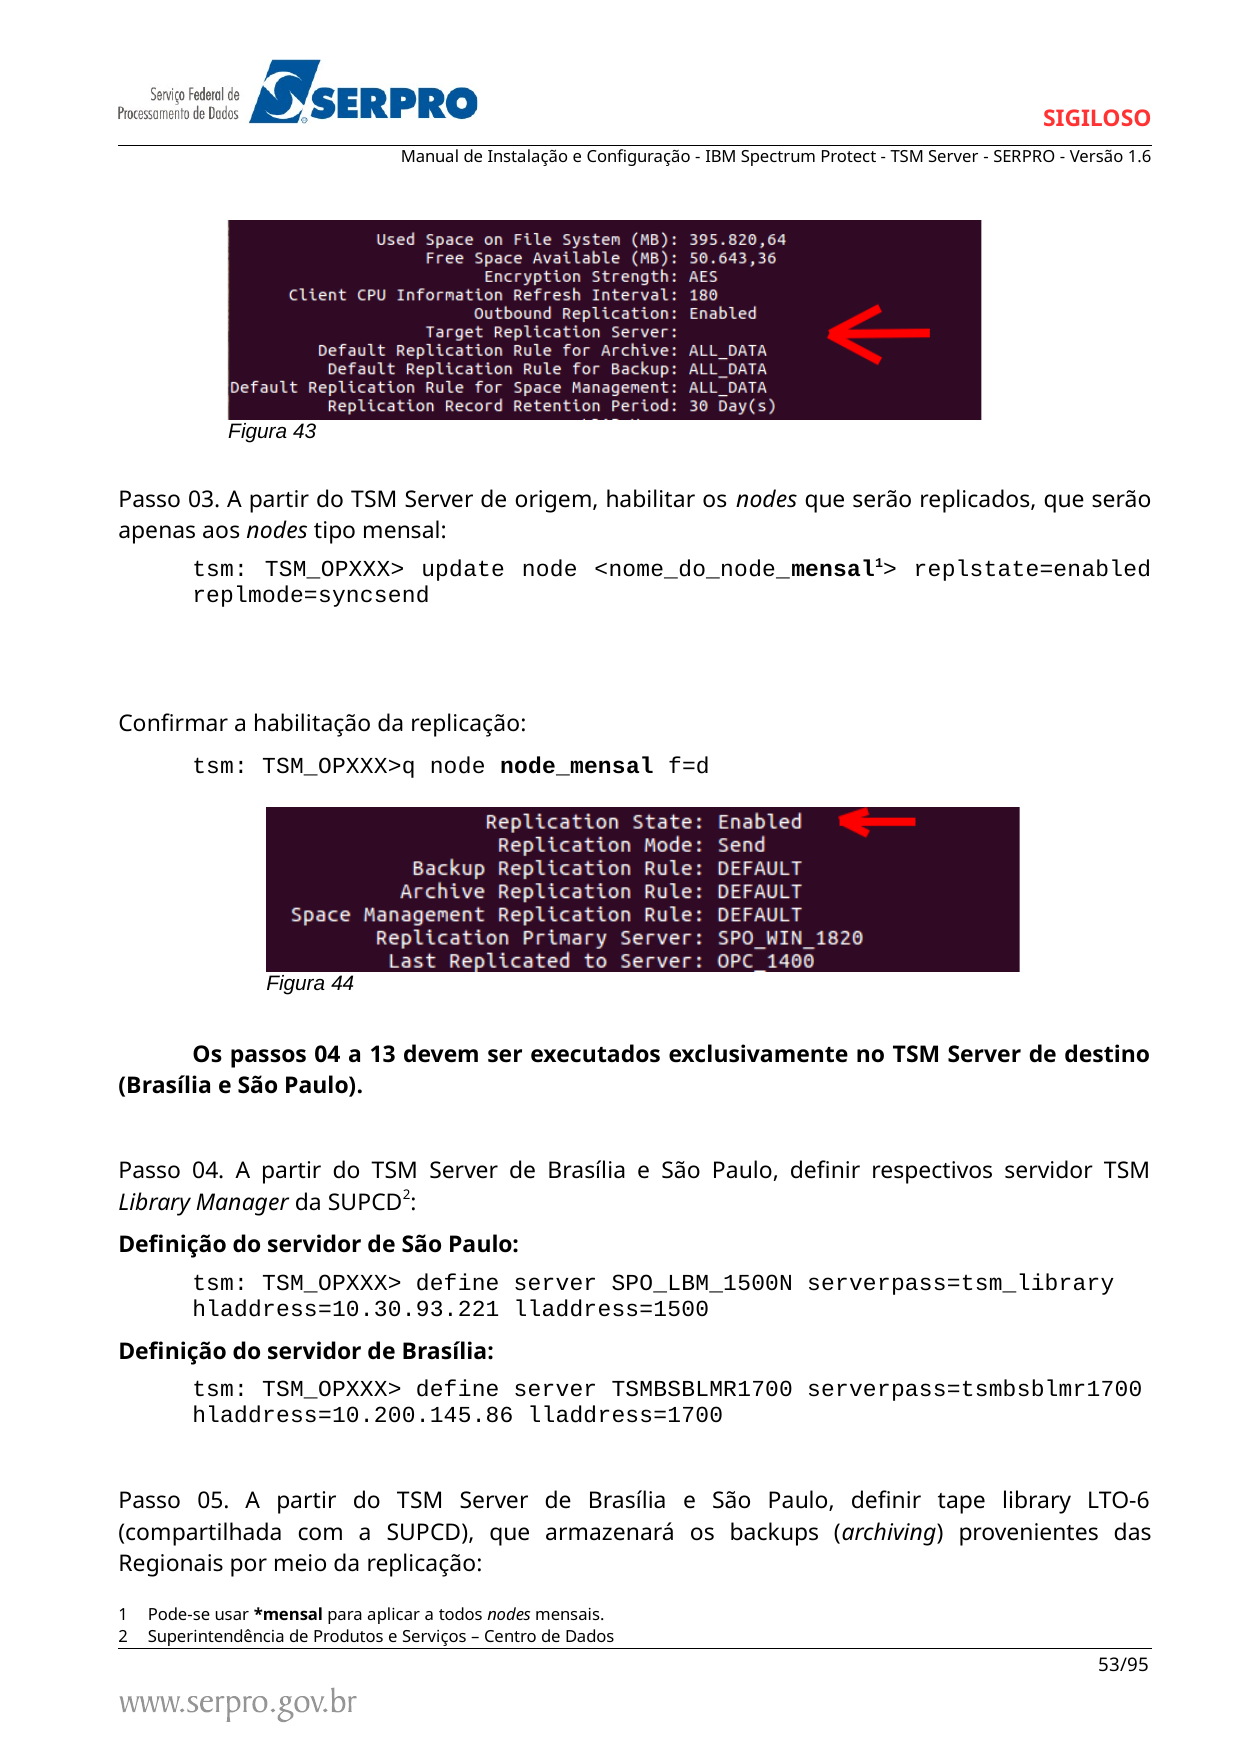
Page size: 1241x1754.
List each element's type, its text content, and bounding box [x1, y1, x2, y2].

text Os passos 04 a 13 devem ser executados exclusivamente no TSM Server de destino (Brasília e São Paulo). [118, 1038, 1152, 1100]
text Superintendência de Produtos e Serviços – Centro de Dados [118, 1625, 1152, 1648]
text Definição do servidor de Brasília: [118, 1335, 1152, 1366]
text tsm: TSM_OPXXX> define server TSMBSBLMR1700 serverpass=tsmbsblmr1700 hladdress=10.200.145.86 lladdress=1700 [192, 1378, 1152, 1430]
picture [266, 807, 1020, 972]
text tsm: TSM_OPXXX> update node <nome_do_node_mensal> replstate=enabled replmode=syncsend [192, 557, 1152, 609]
text Figura 44 [266, 972, 1019, 995]
text Pode-se usar *mensal para aplicar a todos nodes mensais. [118, 1603, 1152, 1625]
text Definição do servidor de São Paulo: [118, 1228, 1152, 1259]
picture [118, 59, 478, 124]
text Figura 43 [228, 420, 981, 443]
text Passo 03. A partir do TSM Server de origem, habilitar os nodes que serão replicados, que serão apenas aos nodes tipo mensal: [118, 483, 1152, 545]
text Confirmar a habilitação da replicação: [118, 706, 1152, 737]
picture [227, 220, 982, 420]
text tsm: TSM_OPXXX> define server SPO_LBM_1500N serverpass=tsm_library hladdress=10.30.93.221 lladdress=1500 [192, 1271, 1152, 1323]
text Passo 05. A partir do TSM Server de Brasília e São Paulo, definir tape library LTO-6 (compartilhada com a SUPCD), que armazenará os backups (archiving) provenientes das Regionais por meio da replicação: [118, 1484, 1152, 1578]
text Passo 04. A partir do TSM Server de Brasília e São Paulo, definir respectivos servidor TSM Library Manager da SUPCD: [118, 1154, 1152, 1217]
text tsm: TSM_OPXXX>q node node_mensal f=d [118, 749, 1152, 781]
